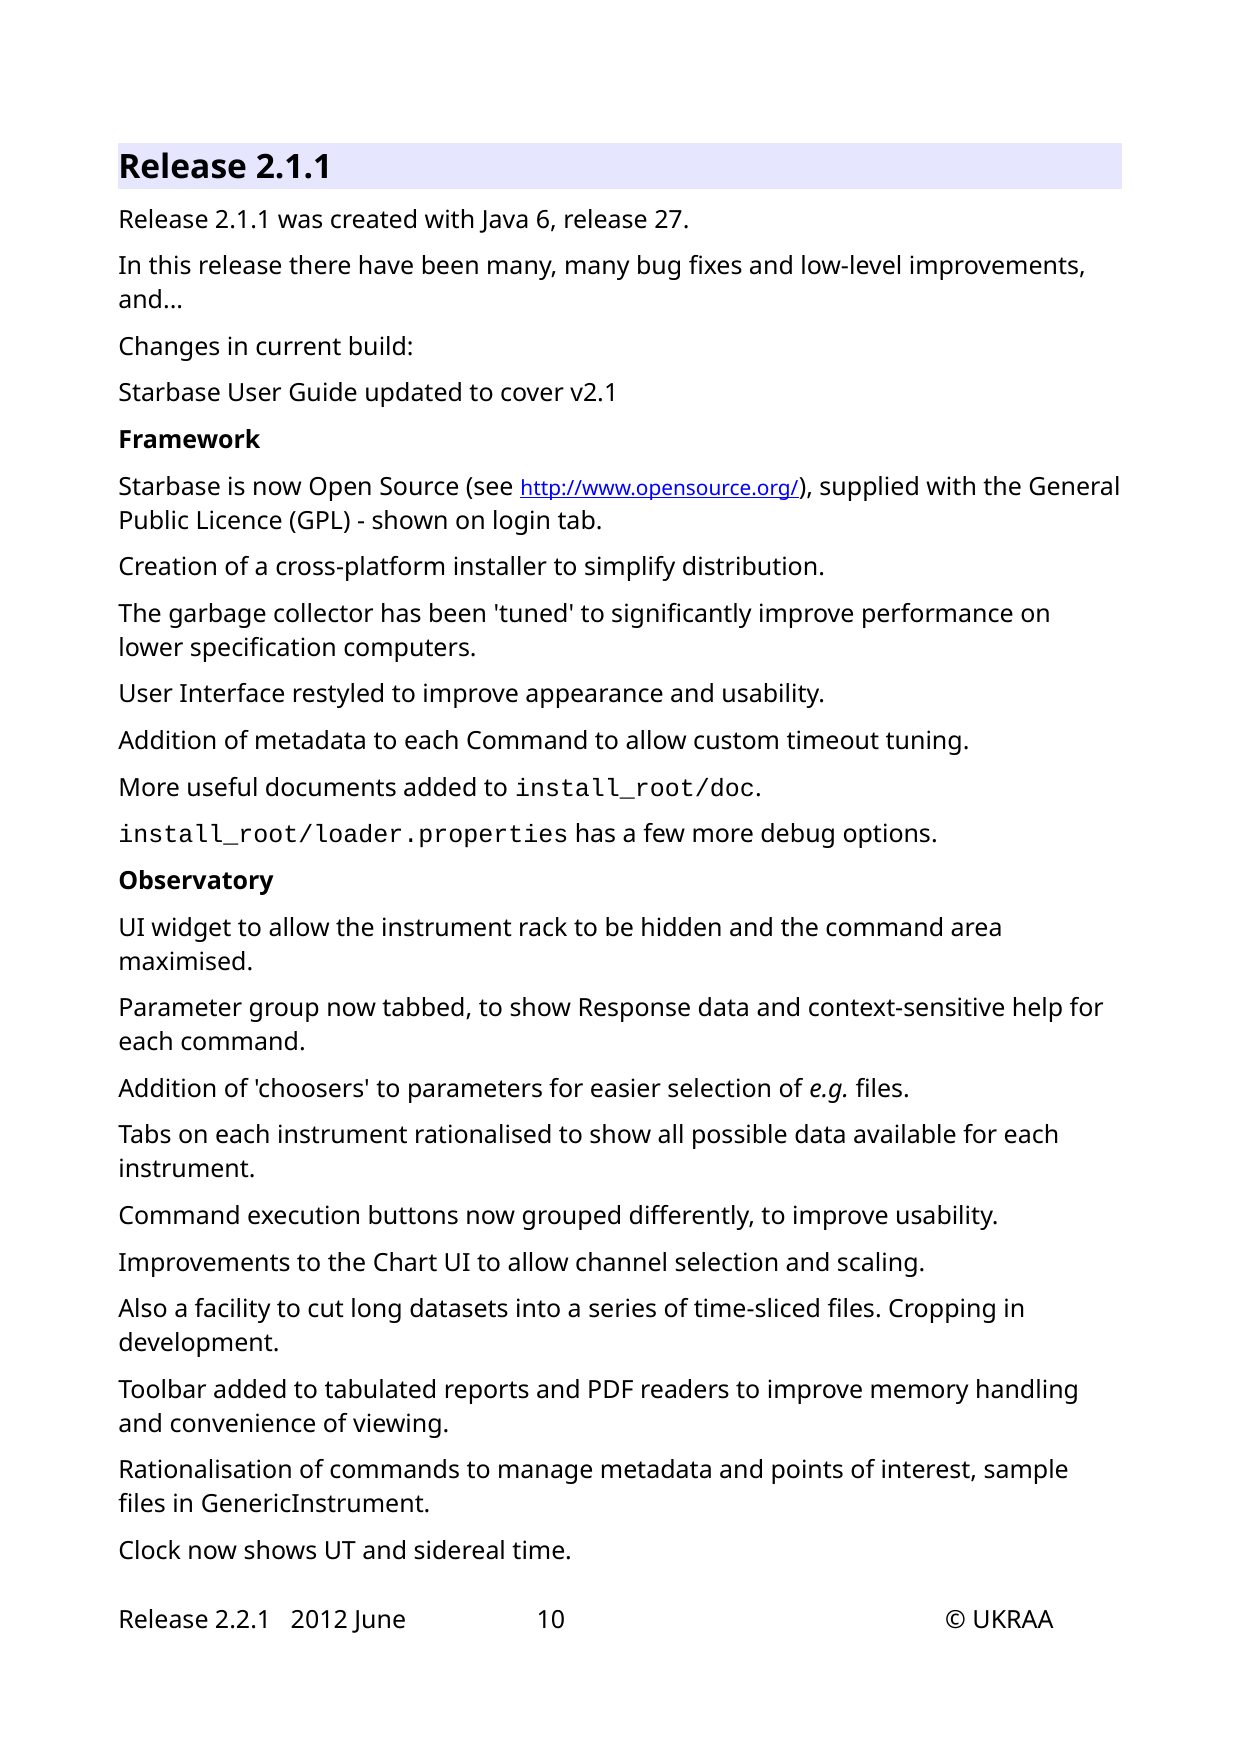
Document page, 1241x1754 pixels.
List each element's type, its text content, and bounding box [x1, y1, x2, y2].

text install_root/loader.properties has a few more debug options. [118, 816, 1122, 850]
text Rationalisation of commands to manage metadata and points of interest, sample files in GenericInstrument. [118, 1452, 1122, 1520]
subtitle Release 2.1.1 [118, 143, 1122, 189]
text Clock now shows UT and sidereal time. [118, 1533, 1122, 1567]
text Parameter group now tabbed, to show Response data and context-sensitive help for each command. [118, 990, 1122, 1058]
text Command execution buttons now grouped differently, to improve usability. [118, 1198, 1122, 1232]
text Release 2.1.1 was created with Java 6, release 27. [118, 201, 1122, 235]
text Starbase is now Open Source (see http://www.opensource.org/), supplied with the General Public Licence (GPL) - shown on login tab. [118, 468, 1122, 536]
text Also a facility to cut long datasets into a series of time-sliced files. Cropping in development. [118, 1291, 1122, 1359]
text More useful documents added to install_root/doc. [118, 769, 1122, 803]
text The garbage collector has been 'tuned' to significantly improve performance on lower specification computers. [118, 595, 1122, 663]
text Creation of a cross-platform installer to simplify distribution. [118, 549, 1122, 583]
text In this release there have been many, many bug fixes and low-level improvements, and... [118, 248, 1122, 316]
text Toolbar added to tabulated reports and PDF readers to improve memory handling and convenience of viewing. [118, 1371, 1122, 1439]
text Starbase User Guide updated to cover v2.1 [118, 375, 1122, 409]
text Addition of metadata to each Command to allow custom timeout tuning. [118, 723, 1122, 757]
text Improvements to the Chart UI to allow channel selection and scaling. [118, 1244, 1122, 1278]
text UI widget to allow the instrument rack to be hidden and the command area maximised. [118, 909, 1122, 977]
text Observatory [118, 863, 1122, 897]
text Framework [118, 422, 1122, 456]
text Addition of 'choosers' to parameters for easier selection of e.g. files. [118, 1071, 1122, 1104]
text Tabs on each instrument rationalised to show all possible data available for each instrument. [118, 1117, 1122, 1185]
text User Interface restyled to improve appearance and usability. [118, 676, 1122, 710]
text Changes in current build: [118, 328, 1122, 363]
